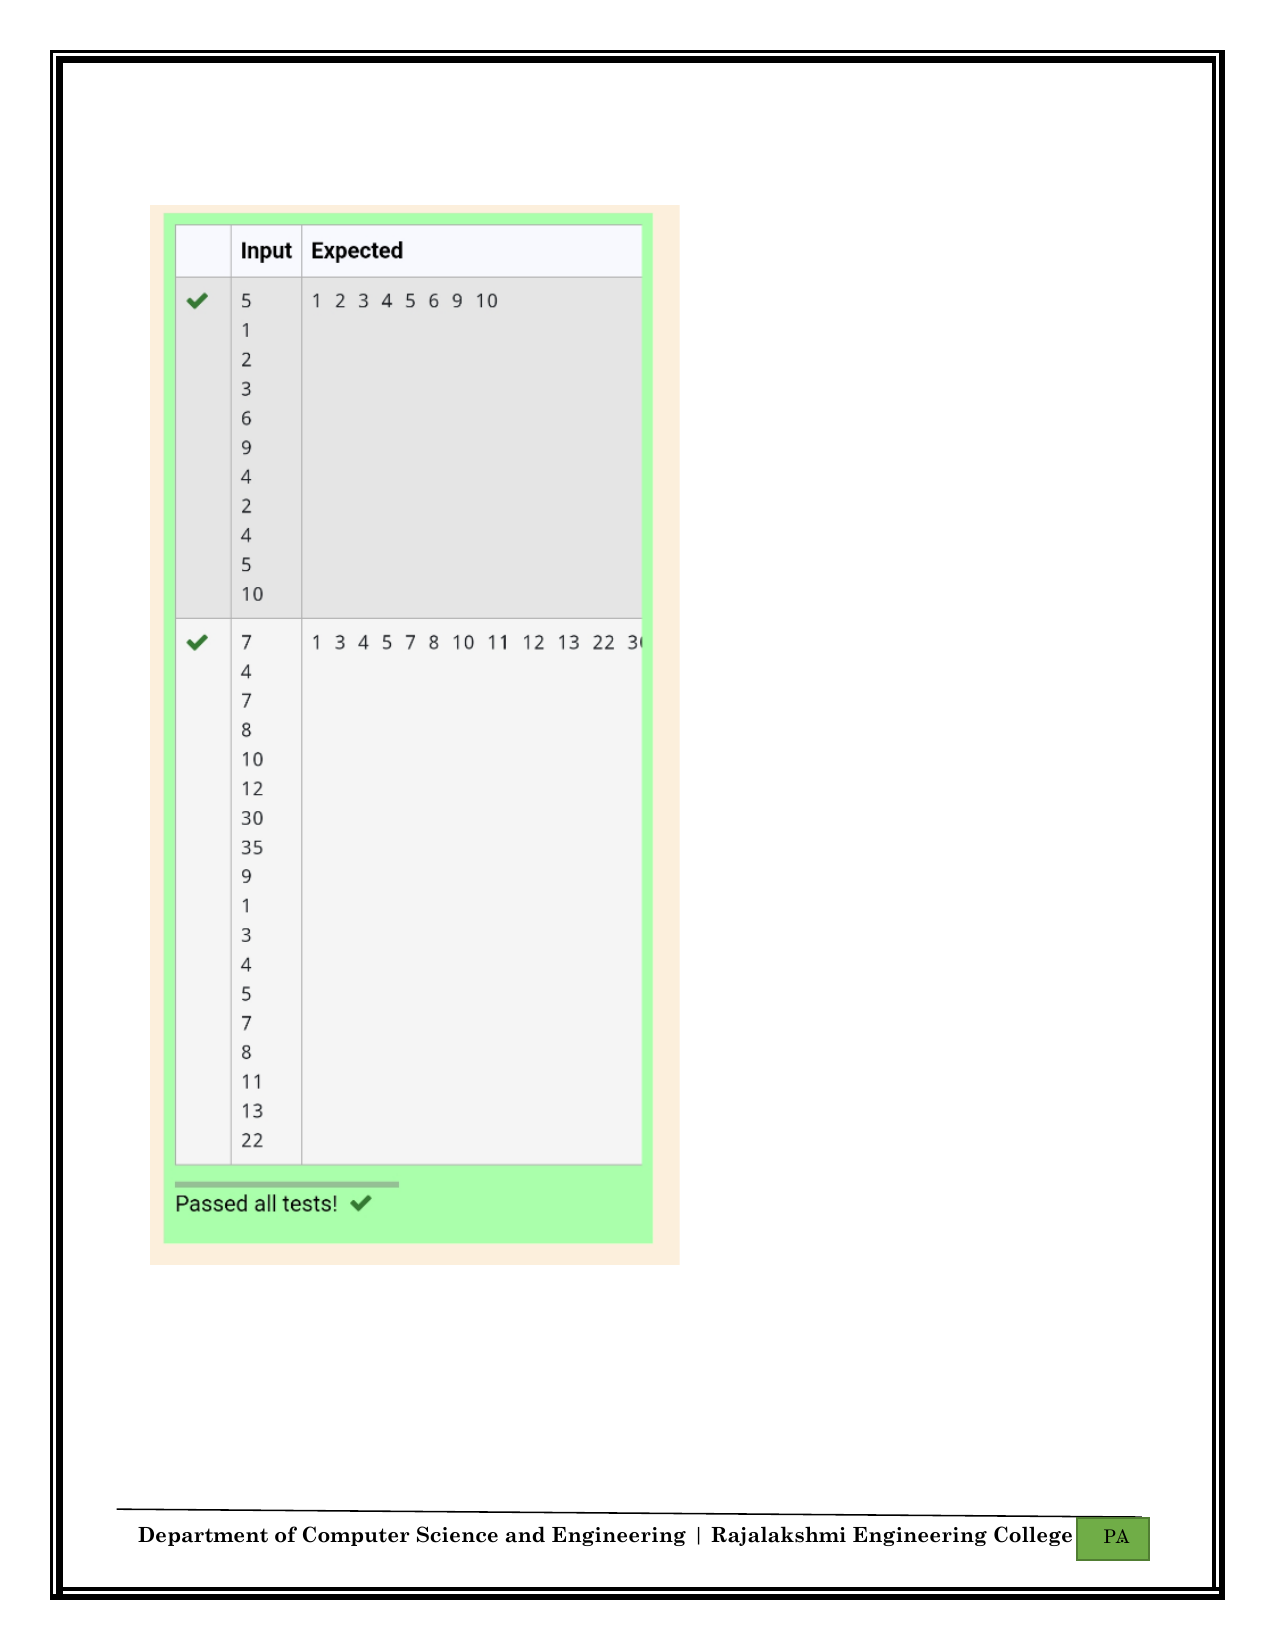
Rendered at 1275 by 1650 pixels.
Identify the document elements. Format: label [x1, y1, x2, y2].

picture [150, 205, 680, 1265]
